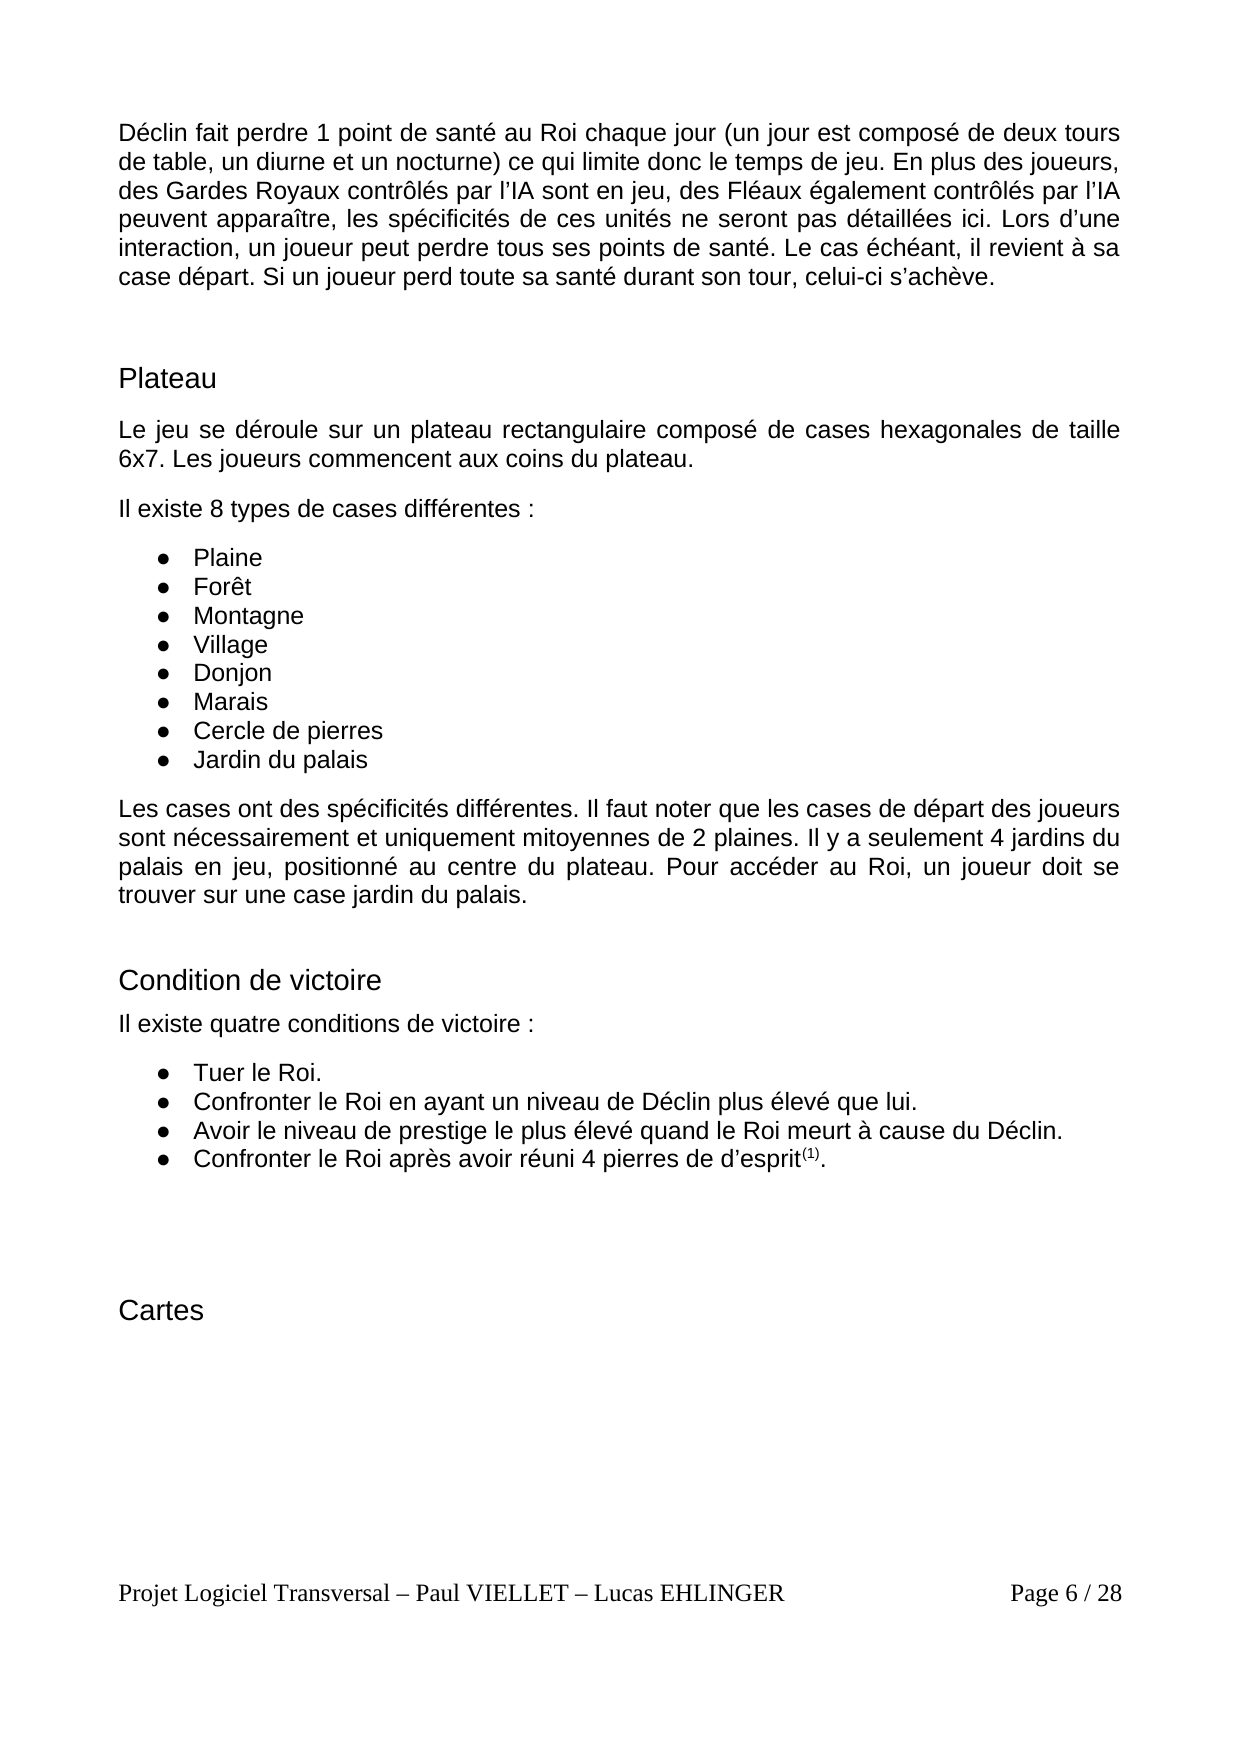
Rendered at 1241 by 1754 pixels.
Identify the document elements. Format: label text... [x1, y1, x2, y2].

text Il existe 8 types de cases différentes : [118, 494, 1122, 522]
list Avoir le niveau de prestige le plus élevé quand le Roi meurt à cause du Déclin. [156, 1116, 1122, 1144]
list Confronter le Roi après avoir réuni 4 pierres de d’esprit(1). [156, 1144, 1122, 1173]
list Plaine [156, 543, 1122, 572]
list Confronter le Roi en ayant un niveau de Déclin plus élevé que lui. [156, 1087, 1122, 1116]
list Forêt [156, 572, 1122, 601]
text Le jeu se déroule sur un plateau rectangulaire composé de cases hexagonales de taille 6x7. Les joueurs commencent aux coins du plateau. [118, 415, 1122, 473]
list Marais [156, 687, 1122, 716]
text Condition de victoire [118, 963, 1122, 996]
list Montagne [156, 601, 1122, 629]
list Cercle de pierres [156, 716, 1122, 744]
text Plateau [118, 361, 1122, 394]
text Il existe quatre conditions de victoire : [118, 1009, 1122, 1037]
text Déclin fait perdre 1 point de santé au Roi chaque jour (un jour est composé de deux tours de table, un diurne et un nocturne) ce qui limite donc le temps de jeu. En plus des joueurs, des Gardes Royaux contrôlés par l’IA sont en jeu, des Fléaux également contrôlés par l’IA peuvent apparaître, les spécificités de ces unités ne seront pas détaillées ici. Lors d’une interaction, un joueur peut perdre tous ses points de santé. Le cas échéant, il revient à sa case départ. Si un joueur perd toute sa santé durant son tour, celui-ci s’achève. [118, 118, 1122, 291]
list Jardin du palais [156, 744, 1122, 773]
list Tuer le Roi. [156, 1058, 1122, 1087]
text Cartes [118, 1293, 1122, 1327]
list Donjon [156, 658, 1122, 687]
list Village [156, 629, 1122, 658]
text Les cases ont des spécificités différentes. Il faut noter que les cases de départ des joueurs sont nécessairement et uniquement mitoyennes de 2 plaines. Il y a seulement 4 jardins du palais en jeu, positionné au centre du plateau. Pour accéder au Roi, un joueur doit se trouver sur une case jardin du palais. [118, 794, 1122, 909]
